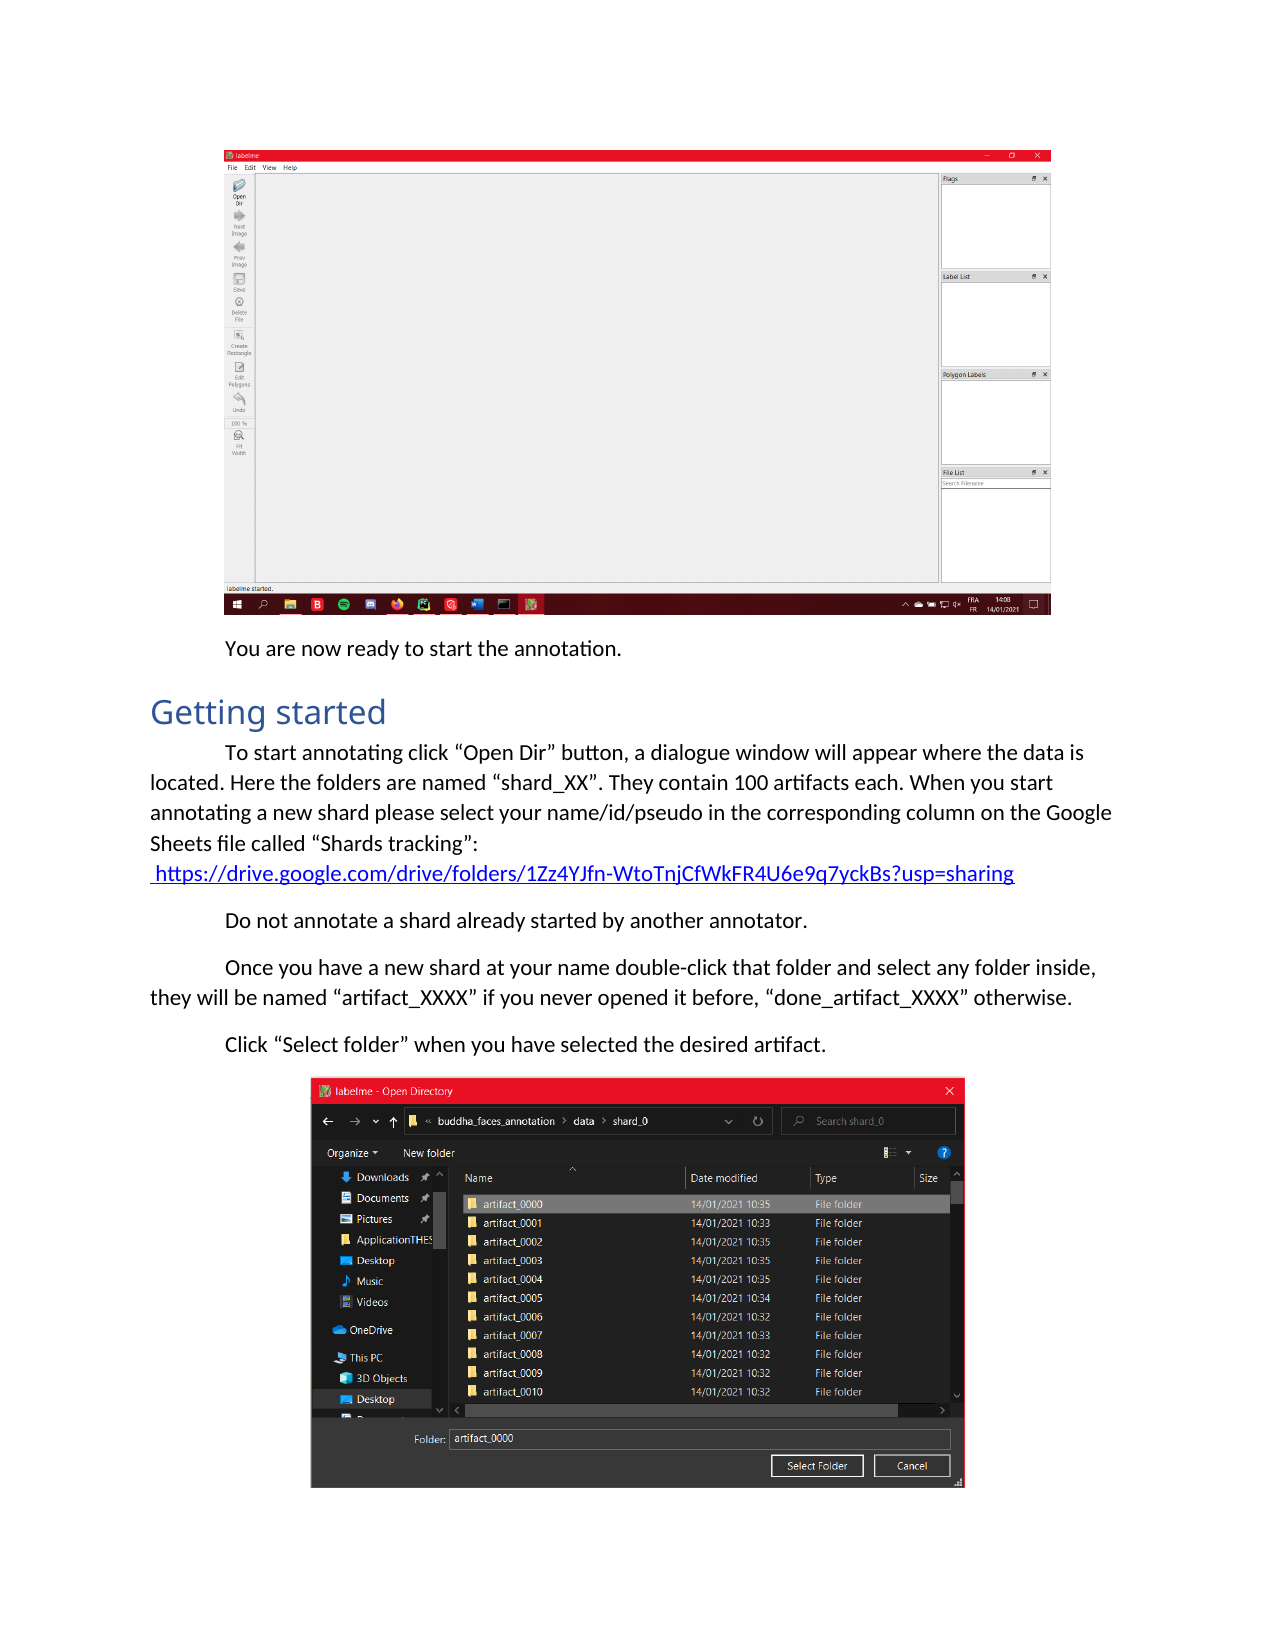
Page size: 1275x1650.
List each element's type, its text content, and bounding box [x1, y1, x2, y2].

text Once you have a new shard at your name double-click that folder and select any folder inside, they will be named “artifact_XXXX” if you never opened it before, “done_artifact_XXXX” otherwise. [150, 953, 1125, 1011]
text https://drive.google.com/drive/folders/1Zz4YJfn-WtoTnjCfWkFR4U6e9q7yckBs?usp=sharing [150, 859, 1125, 887]
picture [224, 150, 1051, 615]
text You are now ready to start the annotation. [150, 634, 1125, 662]
subtitle Getting started [150, 689, 1125, 734]
picture [310, 1076, 965, 1488]
text Click “Select folder” when you have selected the desired artifact. [150, 1030, 1125, 1058]
text Do not annotate a shard already started by another annotator. [150, 906, 1125, 934]
text To start annotating click “Open Dir” button, a dialogue window will appear where the data is located. Here the folders are named “shard_XX”. They contain 100 artifacts each. When you start annotating a new shard please select your name/id/pseudo in the corresponding column on the Google Sheets file called “Shards tracking”: [150, 738, 1125, 857]
